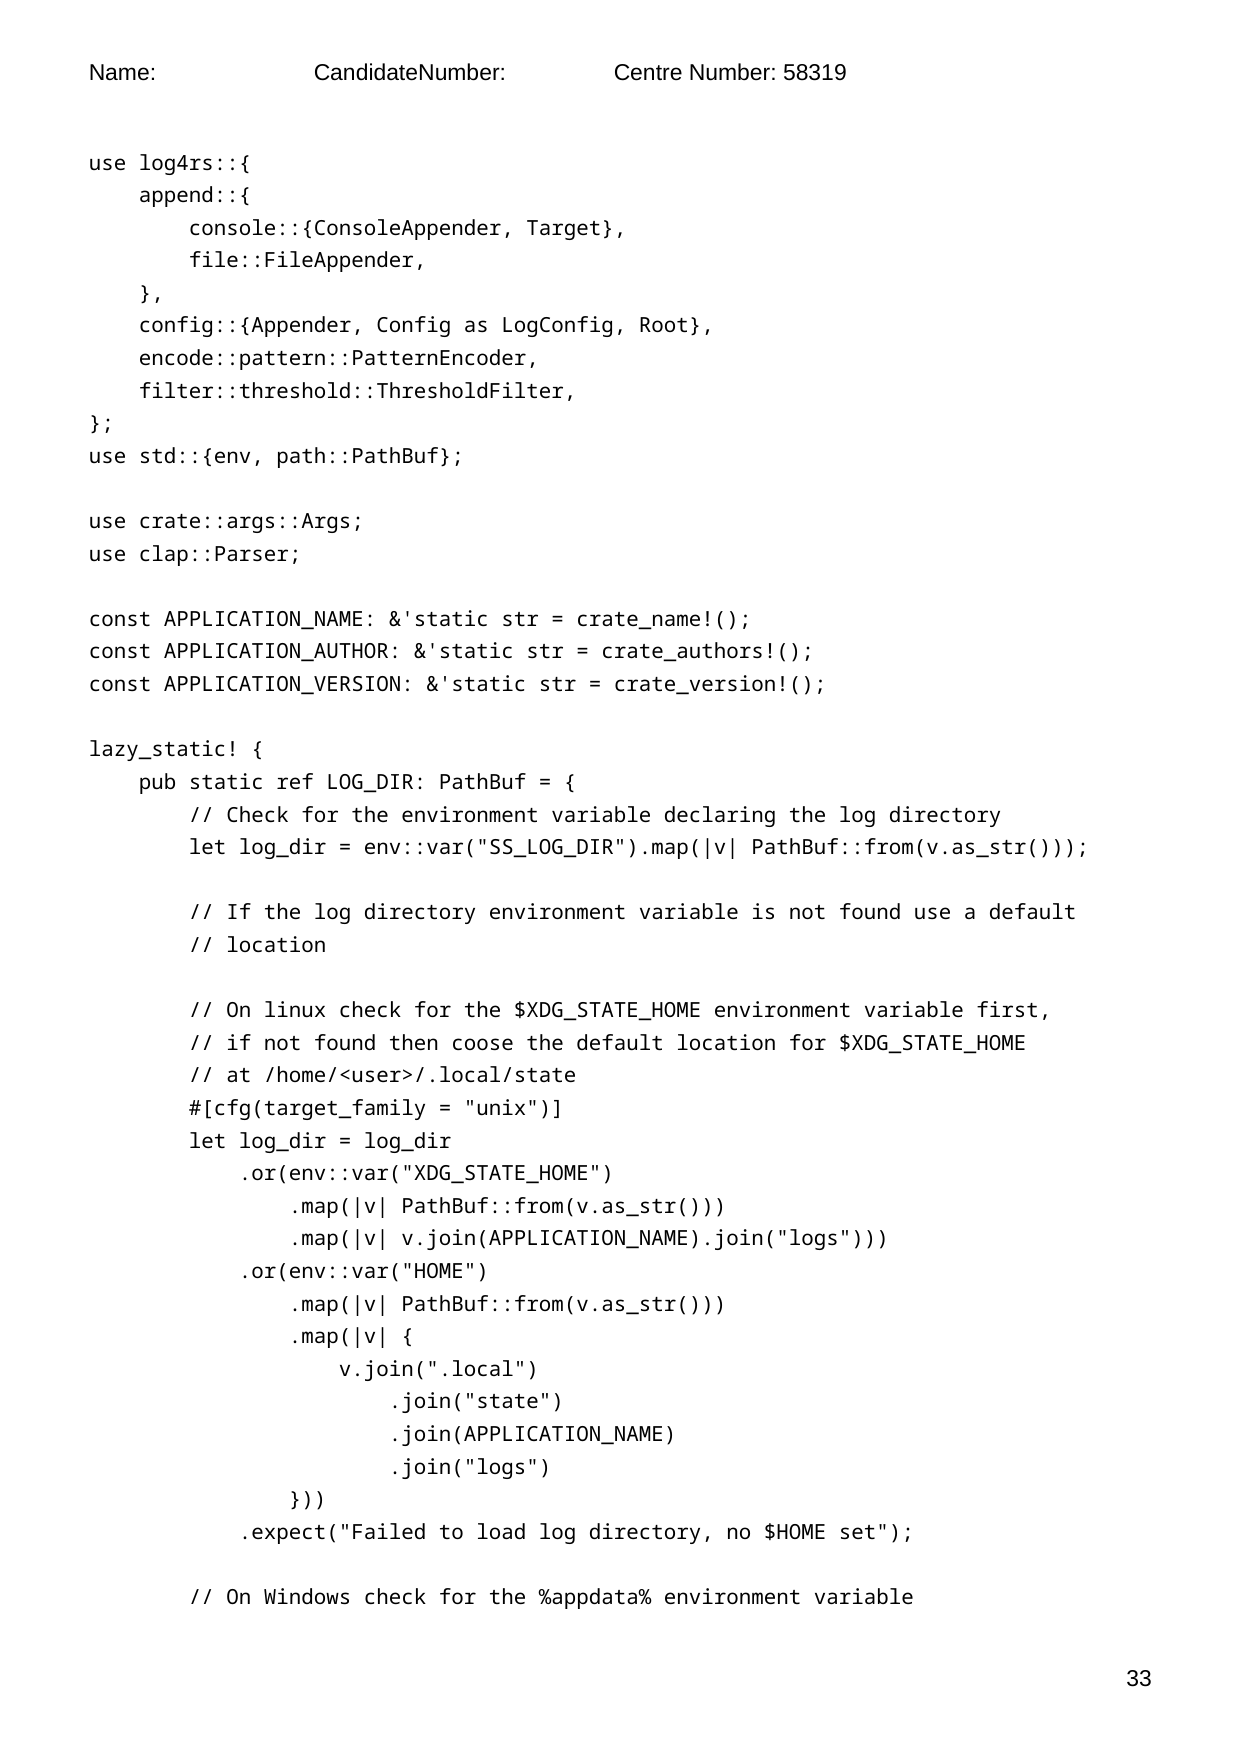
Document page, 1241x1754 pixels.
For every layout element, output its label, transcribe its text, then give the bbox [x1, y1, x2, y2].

text v.join(".local") [88, 1354, 1152, 1382]
text const APPLICATION_VERSION: &'static str = crate_version!(); [88, 669, 1152, 698]
text // On Windows check for the %appdata% environment variable [88, 1582, 1152, 1611]
text // Check for the environment variable declaring the log directory [88, 800, 1152, 828]
text let log_dir = log_dir [88, 1126, 1152, 1154]
text })) [88, 1484, 1152, 1513]
text }; [88, 408, 1152, 437]
text .expect("Failed to load log directory, no $HOME set"); [88, 1517, 1152, 1545]
text // On linux check for the $XDG_STATE_HOME environment variable first, [88, 995, 1152, 1024]
text encode::pattern::PatternEncoder, [88, 343, 1152, 372]
text }, [88, 278, 1152, 306]
text const APPLICATION_NAME: &'static str = crate_name!(); [88, 604, 1152, 632]
text .or(env::var("HOME") [88, 1256, 1152, 1284]
text .map(|v| PathBuf::from(v.as_str())) [88, 1191, 1152, 1219]
text .map(|v| PathBuf::from(v.as_str())) [88, 1289, 1152, 1317]
text .join("state") [88, 1387, 1152, 1415]
text filter::threshold::ThresholdFilter, [88, 376, 1152, 404]
text // at /home/<user>/.local/state [88, 1061, 1152, 1089]
text use clap::Parser; [88, 539, 1152, 567]
text .map(|v| v.join(APPLICATION_NAME).join("logs"))) [88, 1223, 1152, 1252]
text // if not found then coose the default location for $XDG_STATE_HOME [88, 1028, 1152, 1056]
text // If the log directory environment variable is not found use a default [88, 897, 1152, 926]
text #[cfg(target_family = "unix")] [88, 1093, 1152, 1122]
text use crate::args::Args; [88, 506, 1152, 535]
text config::{Appender, Config as LogConfig, Root}, [88, 311, 1152, 339]
text const APPLICATION_AUTHOR: &'static str = crate_authors!(); [88, 637, 1152, 665]
text .or(env::var("XDG_STATE_HOME") [88, 1158, 1152, 1187]
text .join(APPLICATION_NAME) [88, 1419, 1152, 1448]
text append::{ [88, 180, 1152, 209]
text use log4rs::{ [88, 148, 1152, 176]
text pub static ref LOG_DIR: PathBuf = { [88, 767, 1152, 796]
text console::{ConsoleAppender, Target}, [88, 213, 1152, 241]
text // location [88, 930, 1152, 958]
text file::FileAppender, [88, 245, 1152, 274]
text let log_dir = env::var("SS_LOG_DIR").map(|v| PathBuf::from(v.as_str())); [88, 832, 1152, 861]
text use std::{env, path::PathBuf}; [88, 441, 1152, 469]
text lazy_static! { [88, 734, 1152, 763]
text .join("logs") [88, 1452, 1152, 1480]
text .map(|v| { [88, 1321, 1152, 1350]
